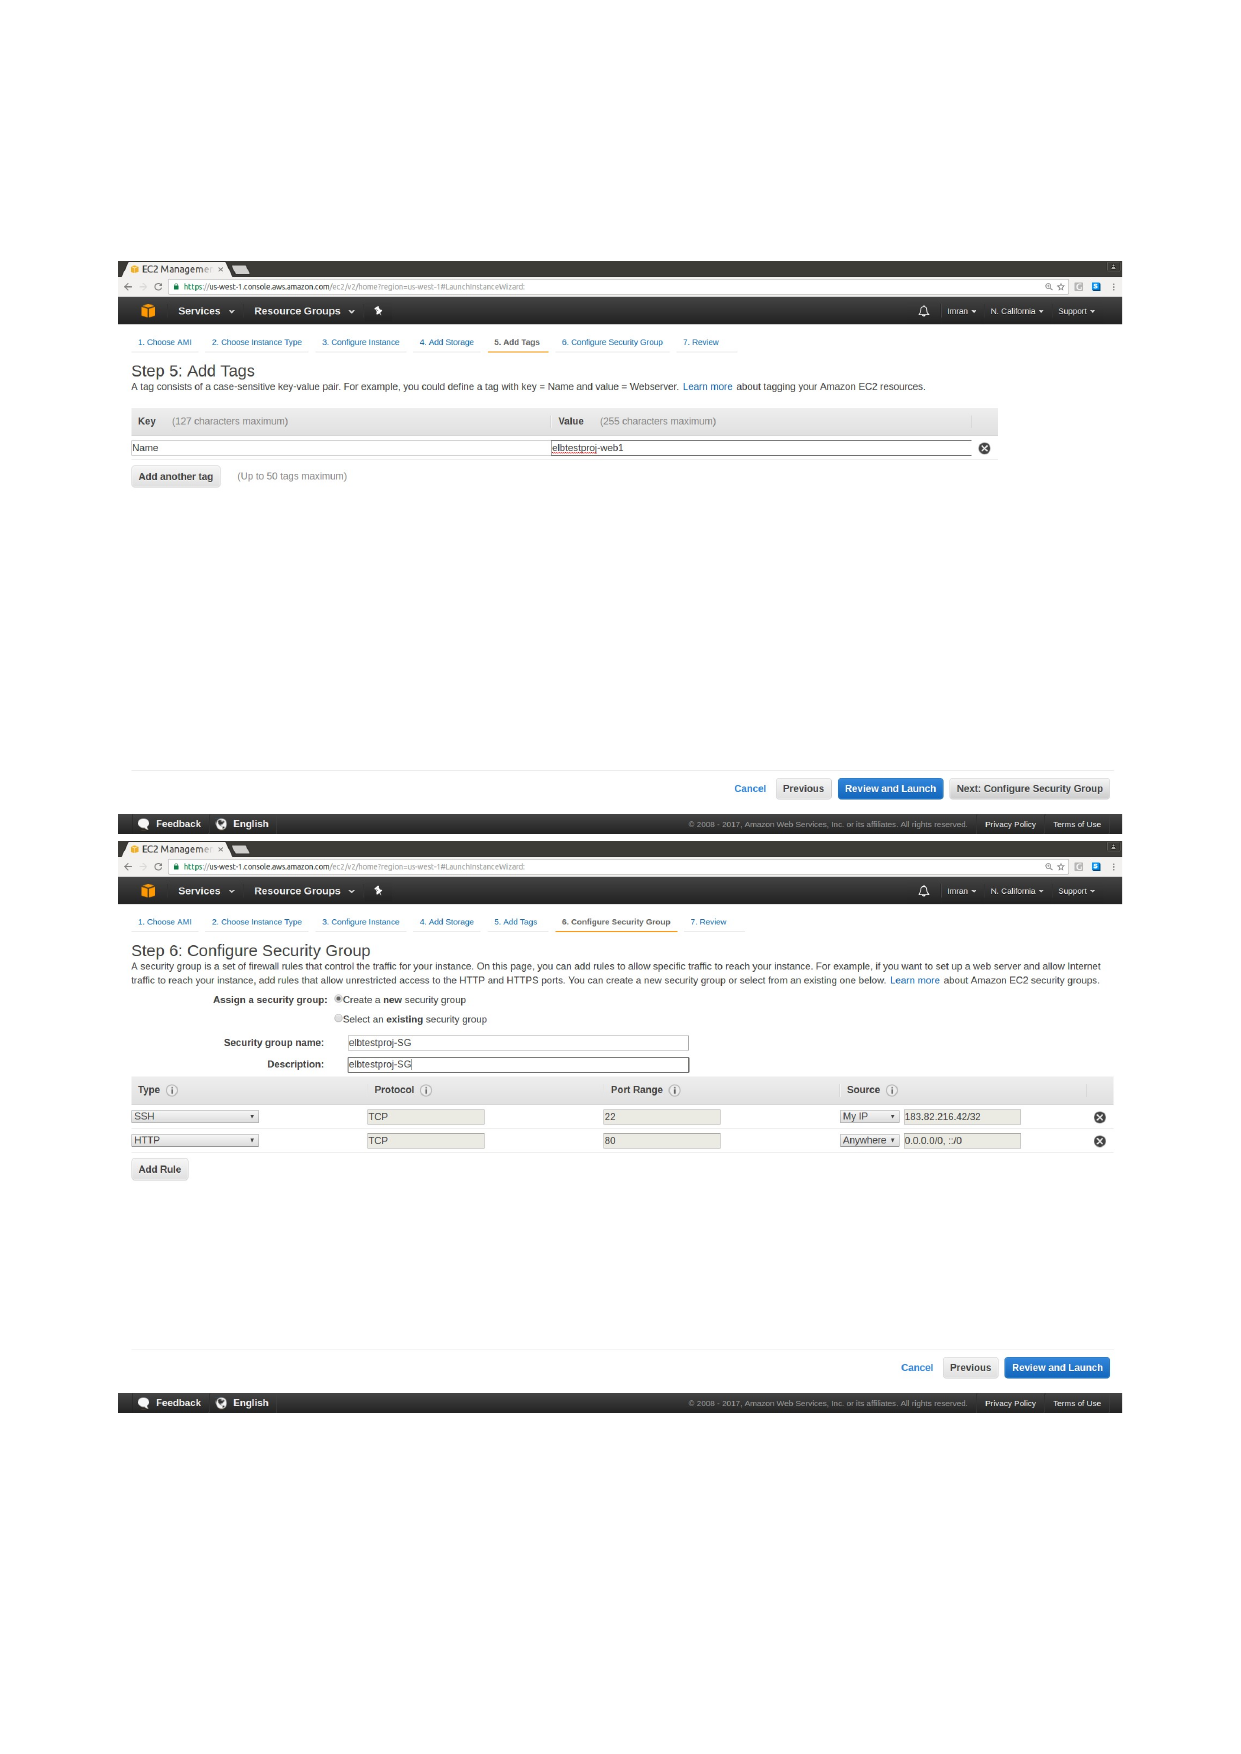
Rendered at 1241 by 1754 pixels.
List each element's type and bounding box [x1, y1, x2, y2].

picture [118, 261, 1123, 834]
picture [118, 841, 1123, 1413]
